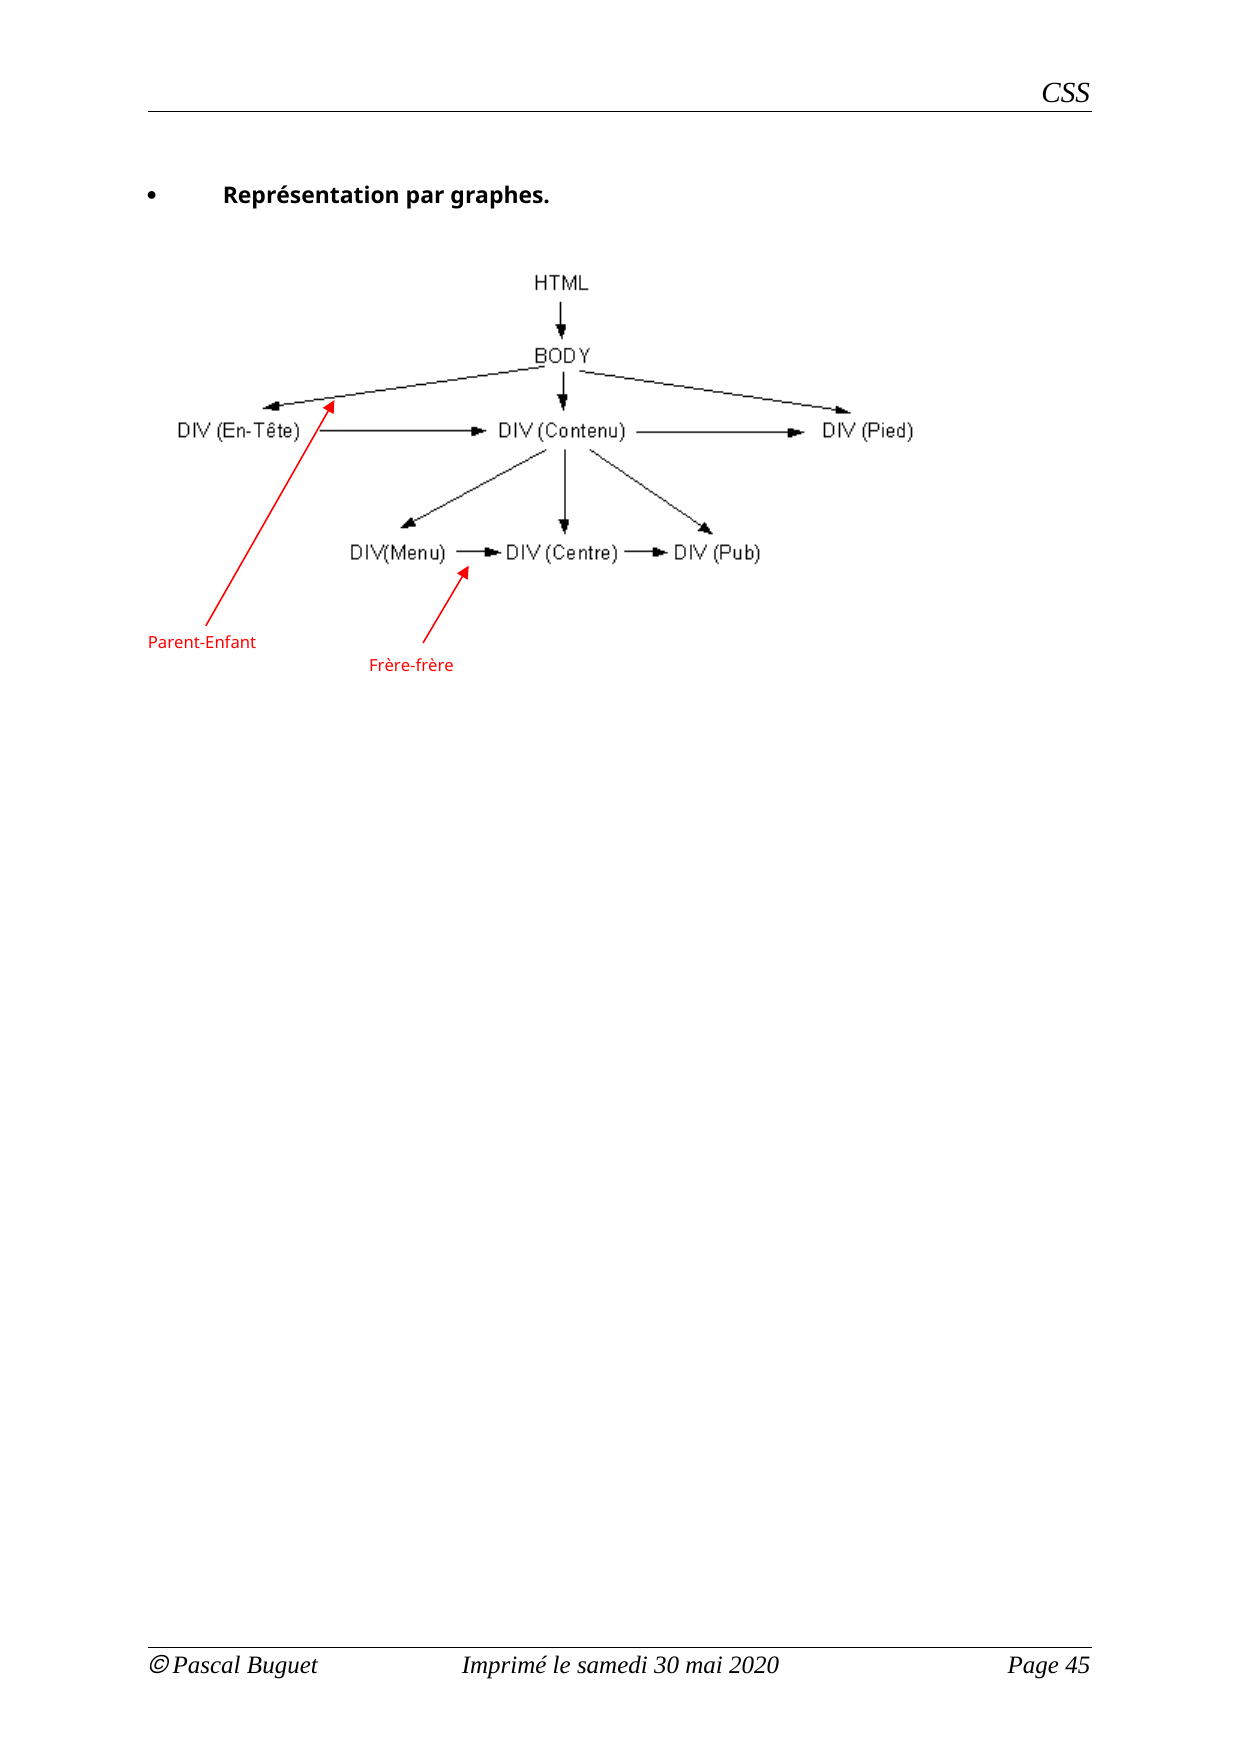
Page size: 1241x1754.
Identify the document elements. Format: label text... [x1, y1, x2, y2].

list Représentation par graphes. [148, 179, 1092, 210]
text Frère-frère [295, 653, 1092, 676]
text Parent-Enfant [148, 631, 1092, 653]
